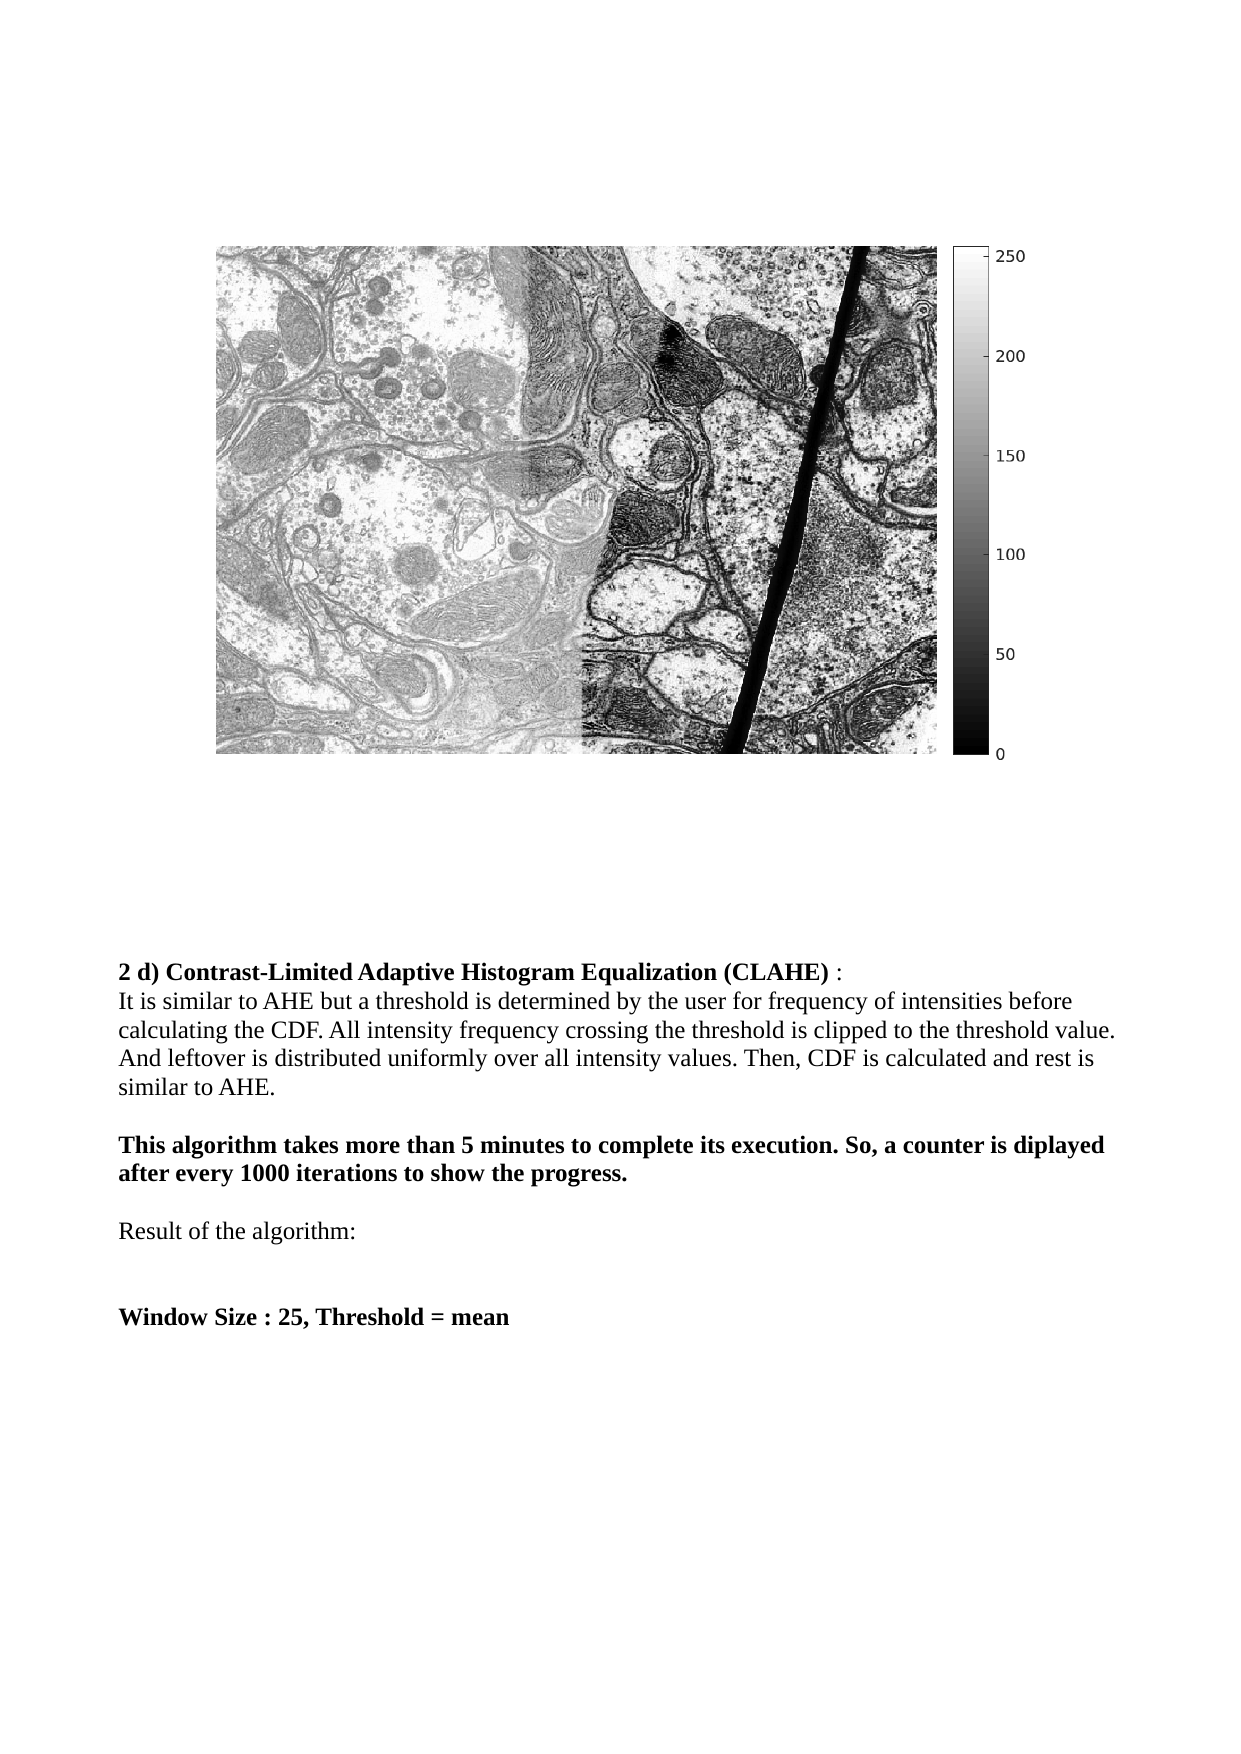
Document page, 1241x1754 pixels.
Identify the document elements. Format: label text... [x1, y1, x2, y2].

picture [118, 146, 1123, 900]
text It is similar to AHE but a threshold is determined by the user for frequency of intensities before calculating the CDF. All intensity frequency crossing the threshold is clipped to the threshold value. And leftover is distributed uniformly over all intensity values. Then, CDF is calculated and rest is similar to AHE. [118, 986, 1122, 1101]
text Result of the algorithm: [118, 1216, 1122, 1245]
text Window Size : 25, Threshold = mean [118, 1302, 1122, 1331]
text 2 d) Contrast-Limited Adaptive Histogram Equalization (CLAHE) : [118, 957, 1122, 986]
text This algorithm takes more than 5 minutes to complete its execution. So, a counter is diplayed after every 1000 iterations to show the progress. [118, 1130, 1122, 1187]
